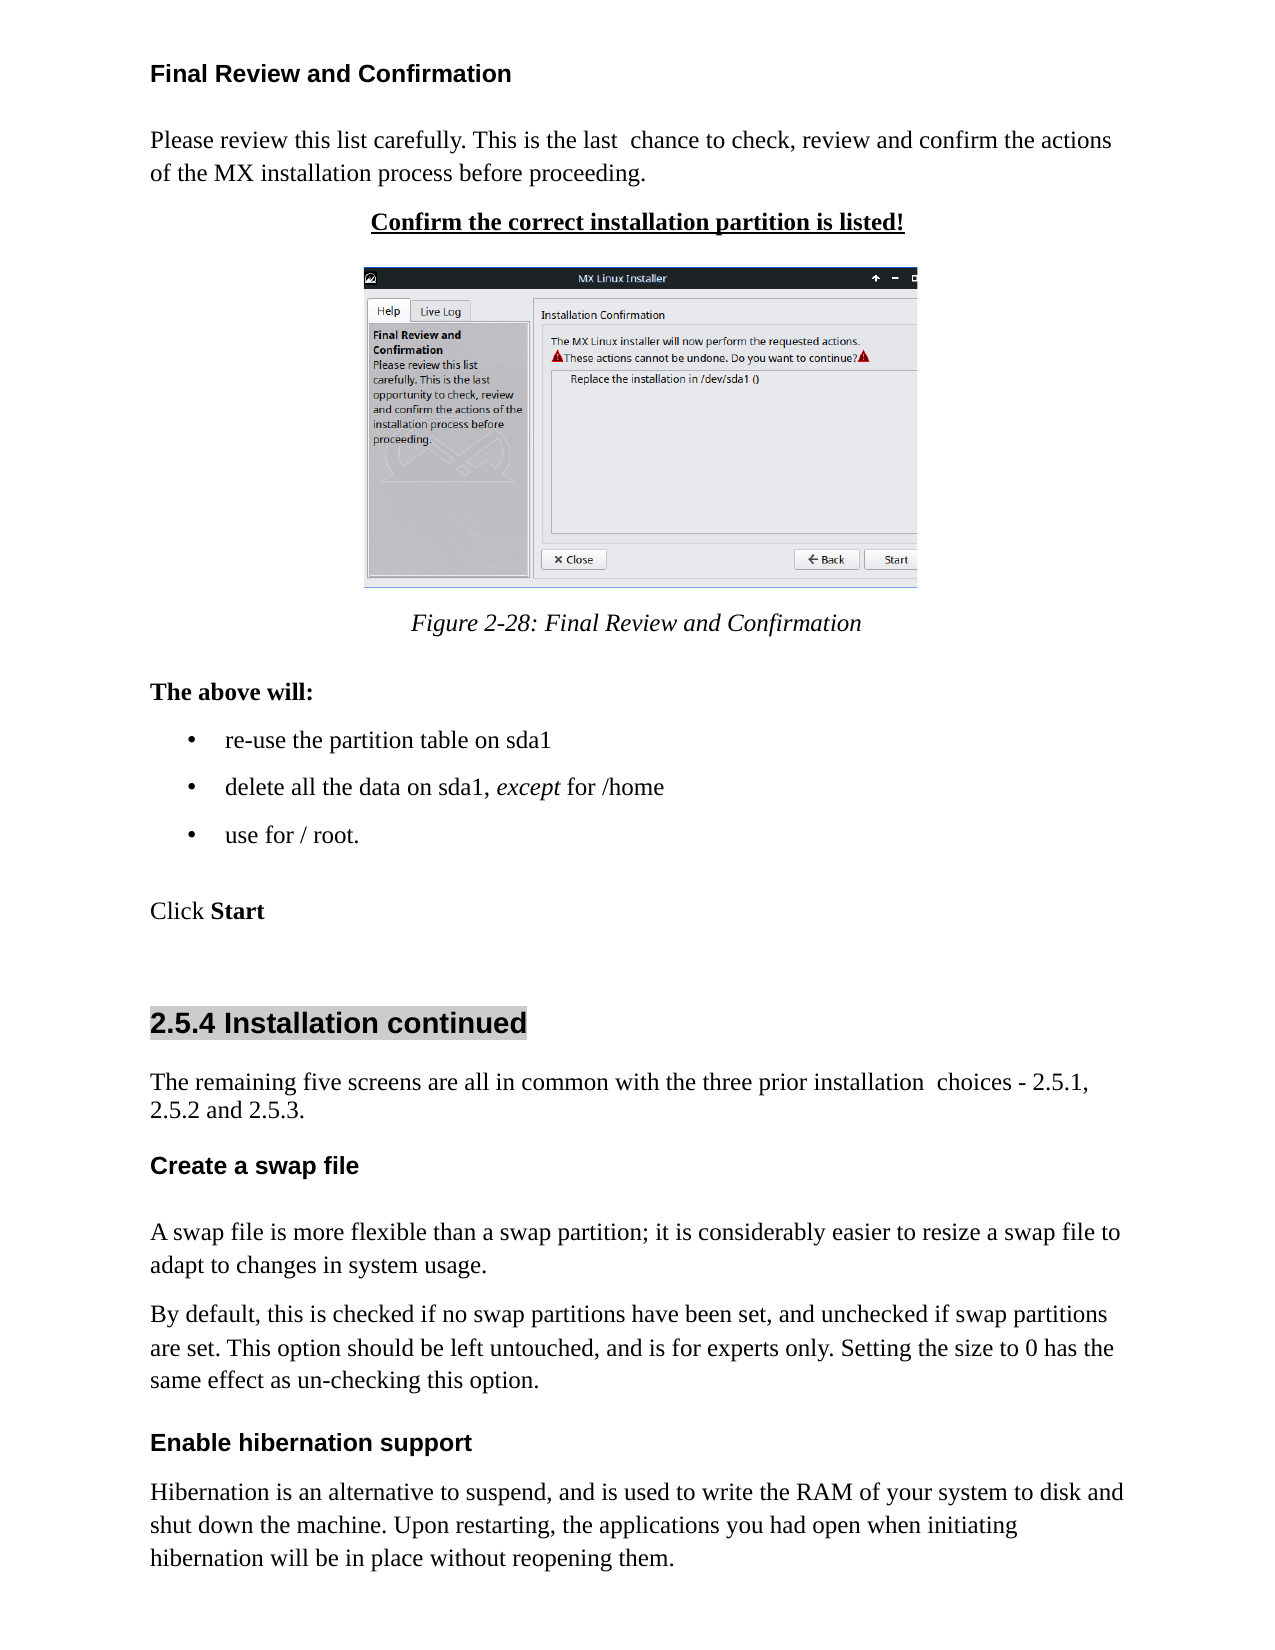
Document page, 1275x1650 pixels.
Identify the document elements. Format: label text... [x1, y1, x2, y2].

text A swap file is more flexible than a swap partition; it is considerably easier to resize a swap file to adapt to changes in system usage. [150, 1217, 1125, 1279]
text Figure 2-28: Final Review and Confirmation [150, 608, 1125, 637]
picture [363, 267, 918, 588]
text By default, this is checked if no swap partitions have been set, and unchecked if swap partitions are set. This option should be left untouched, and is for experts only. Setting the size to 0 has the same effect as un-checking this option. [150, 1299, 1125, 1394]
subtitle Create a swap file [150, 1151, 1125, 1180]
subtitle 2.5.4 Installation continued [527, 1006, 1125, 1040]
text Please review this list carefully. This is the last chance to check, review and confirm the actions of the MX installation process before proceeding. [150, 125, 1125, 187]
subtitle Enable hibernation support [150, 1428, 472, 1456]
text [358, 268, 363, 587]
text Hibernation is an alternative to suspend, and is used to write the RAM of your system to disk and shut down the machine. Upon restarting, the applications you had open when initiating hibernation will be in place without reopening them. [150, 1477, 1125, 1572]
list use for / root. [187, 820, 1125, 849]
text Click Start [150, 896, 1125, 925]
list re-use the partition table on sda1 [187, 725, 1125, 754]
text The above will: [150, 677, 1125, 706]
subtitle Final Review and Confirmation [150, 59, 512, 88]
text The remaining five screens are all in common with the three prior installation choices - 2.5.1, 2.5.2 and 2.5.3. [150, 1067, 1125, 1124]
text Confirm the correct installation partition is listed! [150, 207, 1125, 236]
list delete all the data on sda1, except for /home [187, 772, 1125, 801]
